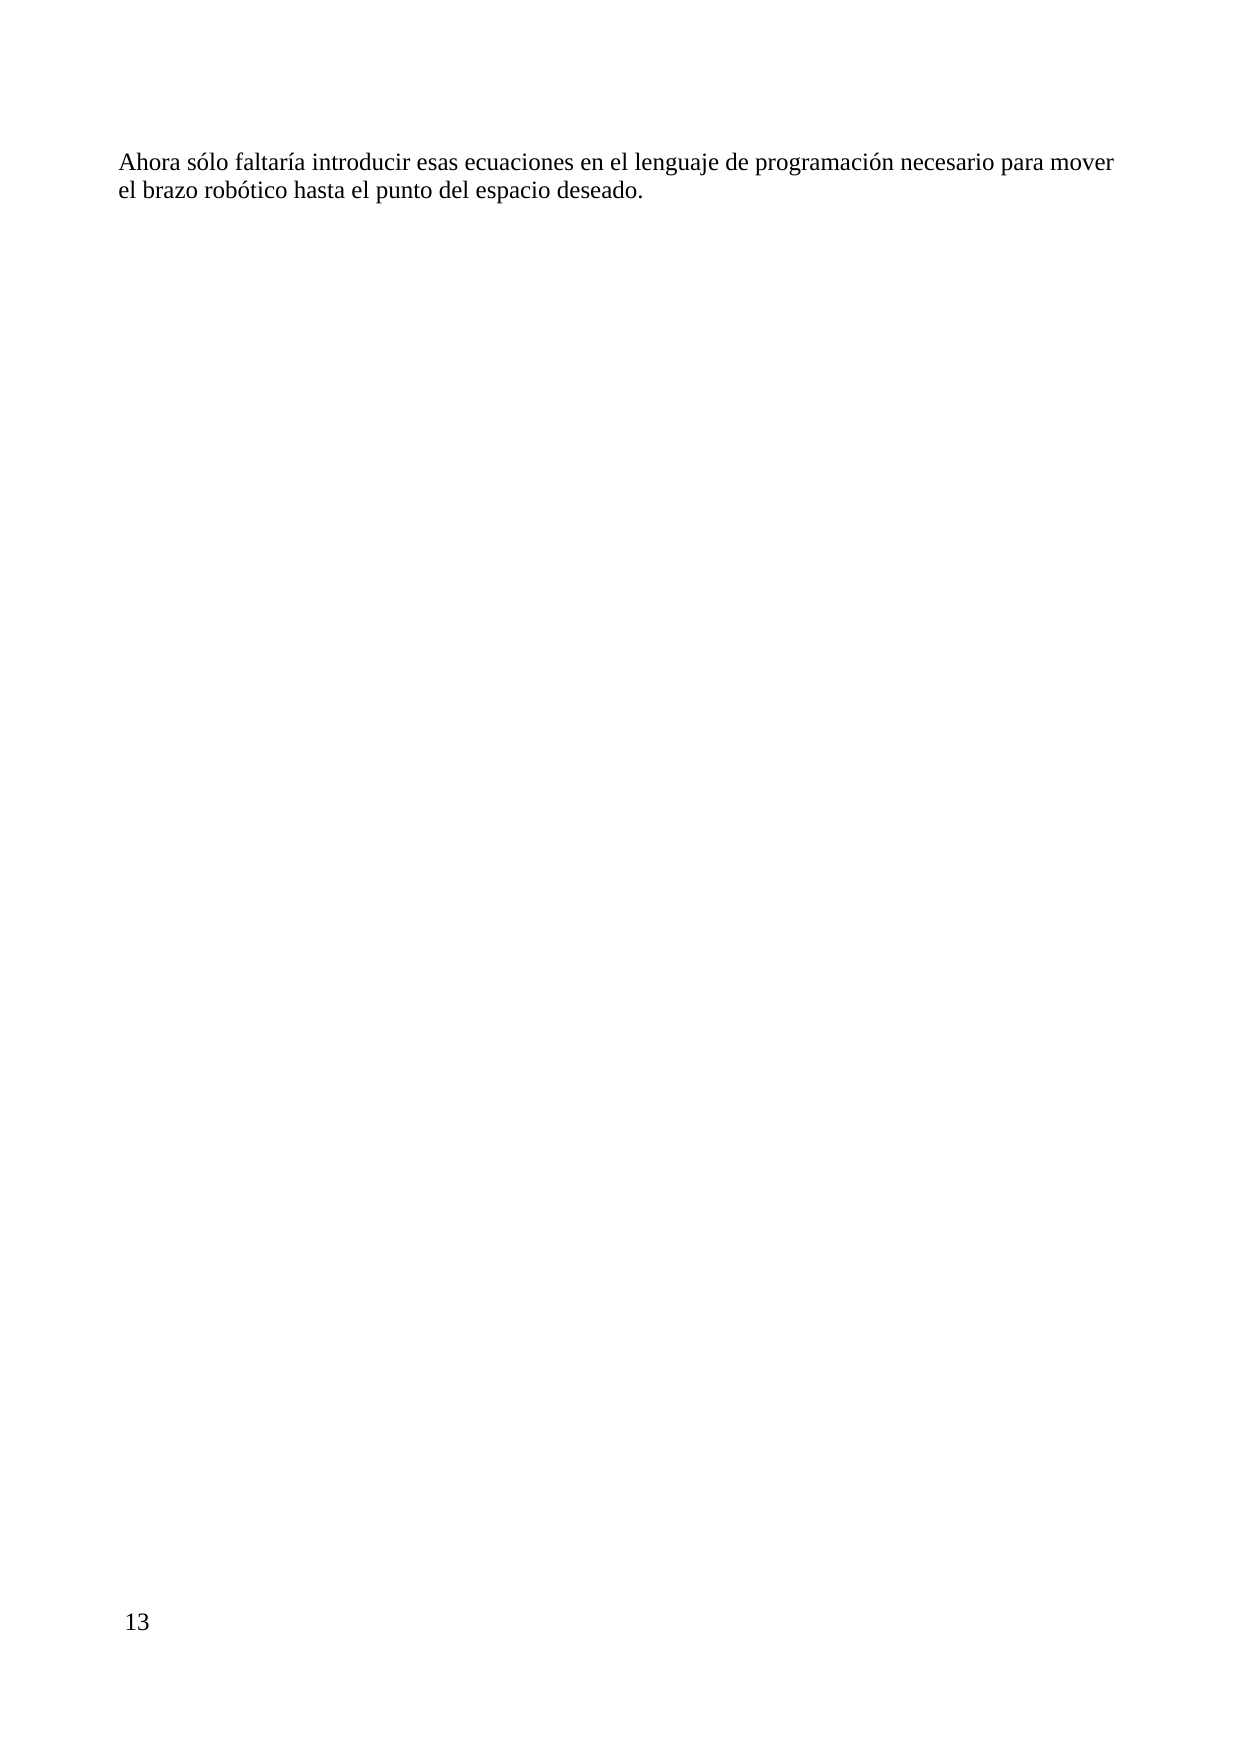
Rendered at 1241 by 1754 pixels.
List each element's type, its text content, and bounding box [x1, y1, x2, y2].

text Ahora sólo faltaría introducir esas ecuaciones en el lenguaje de programación necesario para mover el brazo robótico hasta el punto del espacio deseado. [118, 147, 1122, 204]
